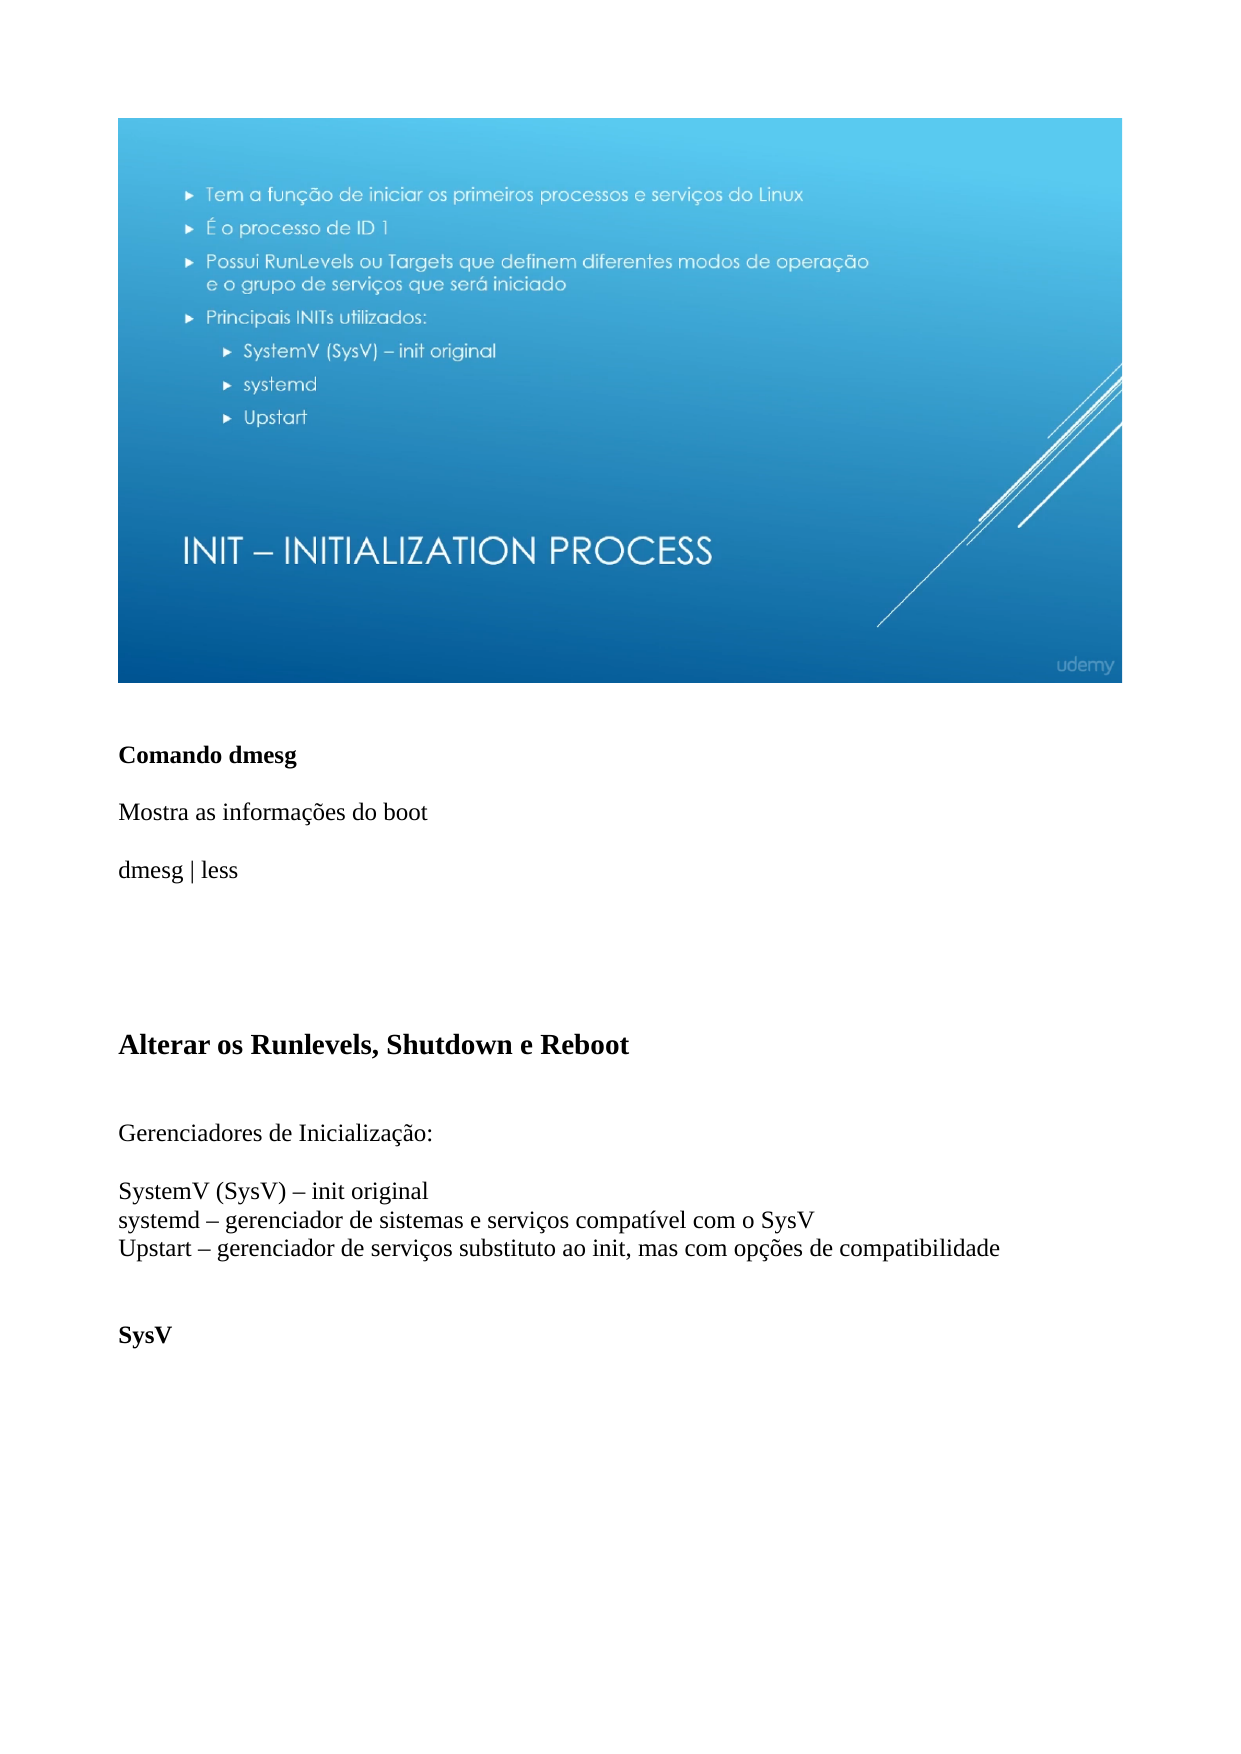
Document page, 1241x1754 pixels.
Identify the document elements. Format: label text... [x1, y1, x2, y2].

text Upstart – gerenciador de serviços substituto ao init, mas com opções de compatibilidade [118, 1233, 1122, 1262]
picture [118, 118, 1123, 683]
text SysV [118, 1320, 1122, 1348]
text Gerenciadores de Inicialização: [118, 1118, 1122, 1147]
text systemd – gerenciador de sistemas e serviços compatível com o SysV [118, 1205, 1122, 1233]
text Alterar os Runlevels, Shutdown e Reboot [118, 1027, 1122, 1061]
text SystemV (SysV) – init original [118, 1176, 1122, 1205]
text dmesg | less [118, 855, 1122, 884]
text Mostra as informações do boot [118, 797, 1122, 826]
text Comando dmesg [118, 740, 1122, 769]
